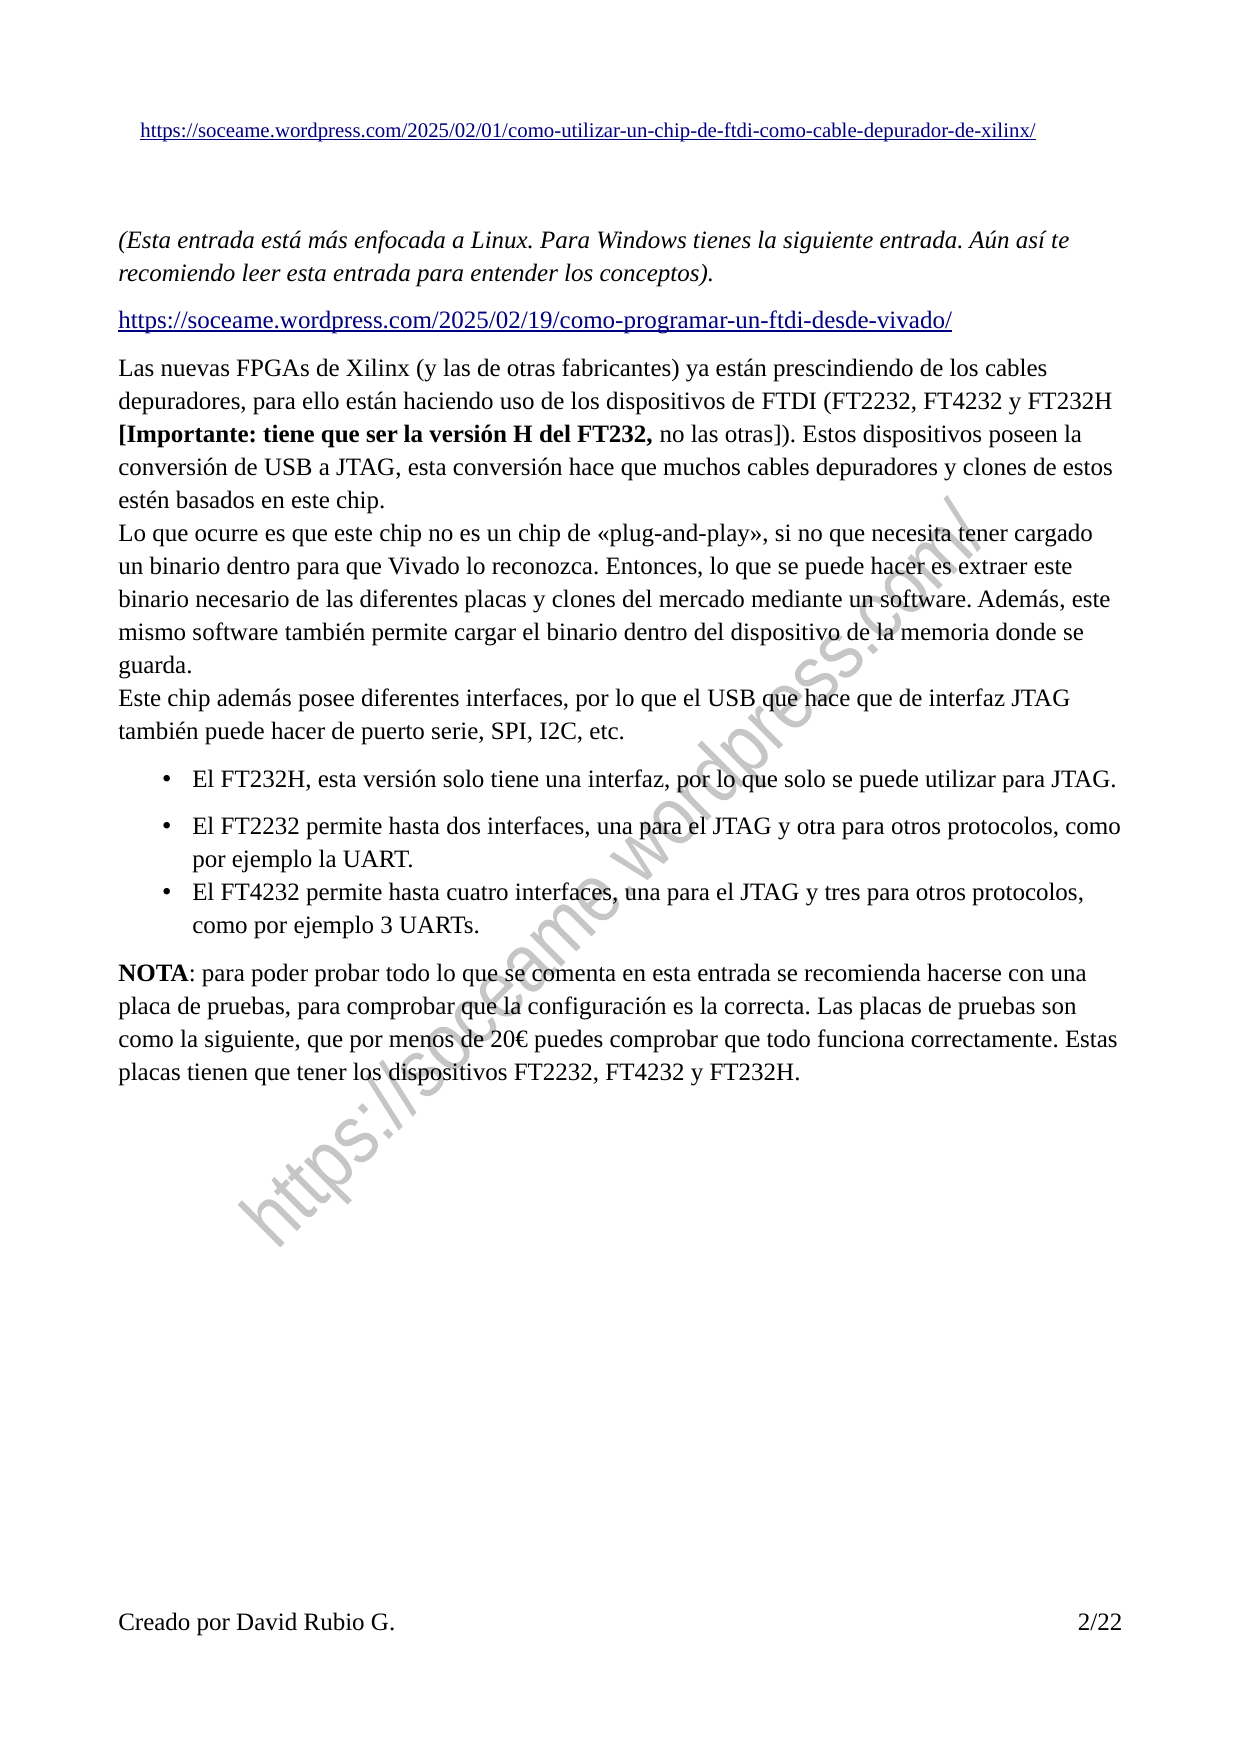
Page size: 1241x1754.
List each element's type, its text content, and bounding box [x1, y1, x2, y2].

list El FT2232 permite hasta dos interfaces, una para el JTAG y otra para otros protocolos, como por ejemplo la UART. [635, 811, 1122, 873]
text https://soceame.wordpress.com/2025/02/19/como-programar-un-ftdi-desde-vivado/ [118, 305, 1122, 334]
list El FT2232 permite hasta dos interfaces, una para el JTAG y otra para otros protocolos, como por ejemplo la UART. [162, 811, 659, 873]
text NOTA: para poder probar todo lo que se comenta en esta entrada se recomienda hacerse con una placa de pruebas, para comprobar que la configuración es la correcta. Las placas de pruebas son como la siguiente, que por menos de 20€ puedes comprobar que todo funciona correctamente. Estas placas tienen que tener los dispositivos FT2232, FT4232 y FT232H. [118, 958, 1122, 1086]
text (Esta entrada está más enfocada a Linux. Para Windows tienes la siguiente entrada. Aún así te recomiendo leer esta entrada para entender los conceptos). [118, 225, 1122, 286]
text Las nuevas FPGAs de Xilinx (y las de otras fabricantes) ya están prescindiendo de los cables depuradores, para ello están haciendo uso de los dispositivos de FTDI (FT2232, FT4232 y FT232H [Importante: tiene que ser la versión H del FT232, no las otras]). Estos dispositivos poseen la conversión de USB a JTAG, esta conversión hace que muchos cables depuradores y clones de estos estén basados en este chip. Lo que ocurre es que este chip no es un chip de «plug-and-play», si no que necesita tener cargado un binario dentro para que Vivado lo reconozca. Entonces, lo que se puede hacer es extraer este binario necesario de las diferentes placas y clones del mercado mediante un software. Además, este mismo software también permite cargar el binario dentro del dispositivo de la memoria donde se guarda. Este chip además posee diferentes interfaces, por lo que el USB que hace que de interfaz JTAG también puede hacer de puerto serie, SPI, I2C, etc. [118, 353, 1122, 745]
list El FT232H, esta versión solo tiene una interfaz, por lo que solo se puede utilizar para JTAG. [162, 764, 699, 792]
list El FT4232 permite hasta cuatro interfaces, una para el JTAG y tres para otros protocolos, como por ejemplo 3 UARTs. [162, 877, 1122, 939]
list El FT232H, esta versión solo tiene una interfaz, por lo que solo se puede utilizar para JTAG. [752, 764, 1122, 792]
